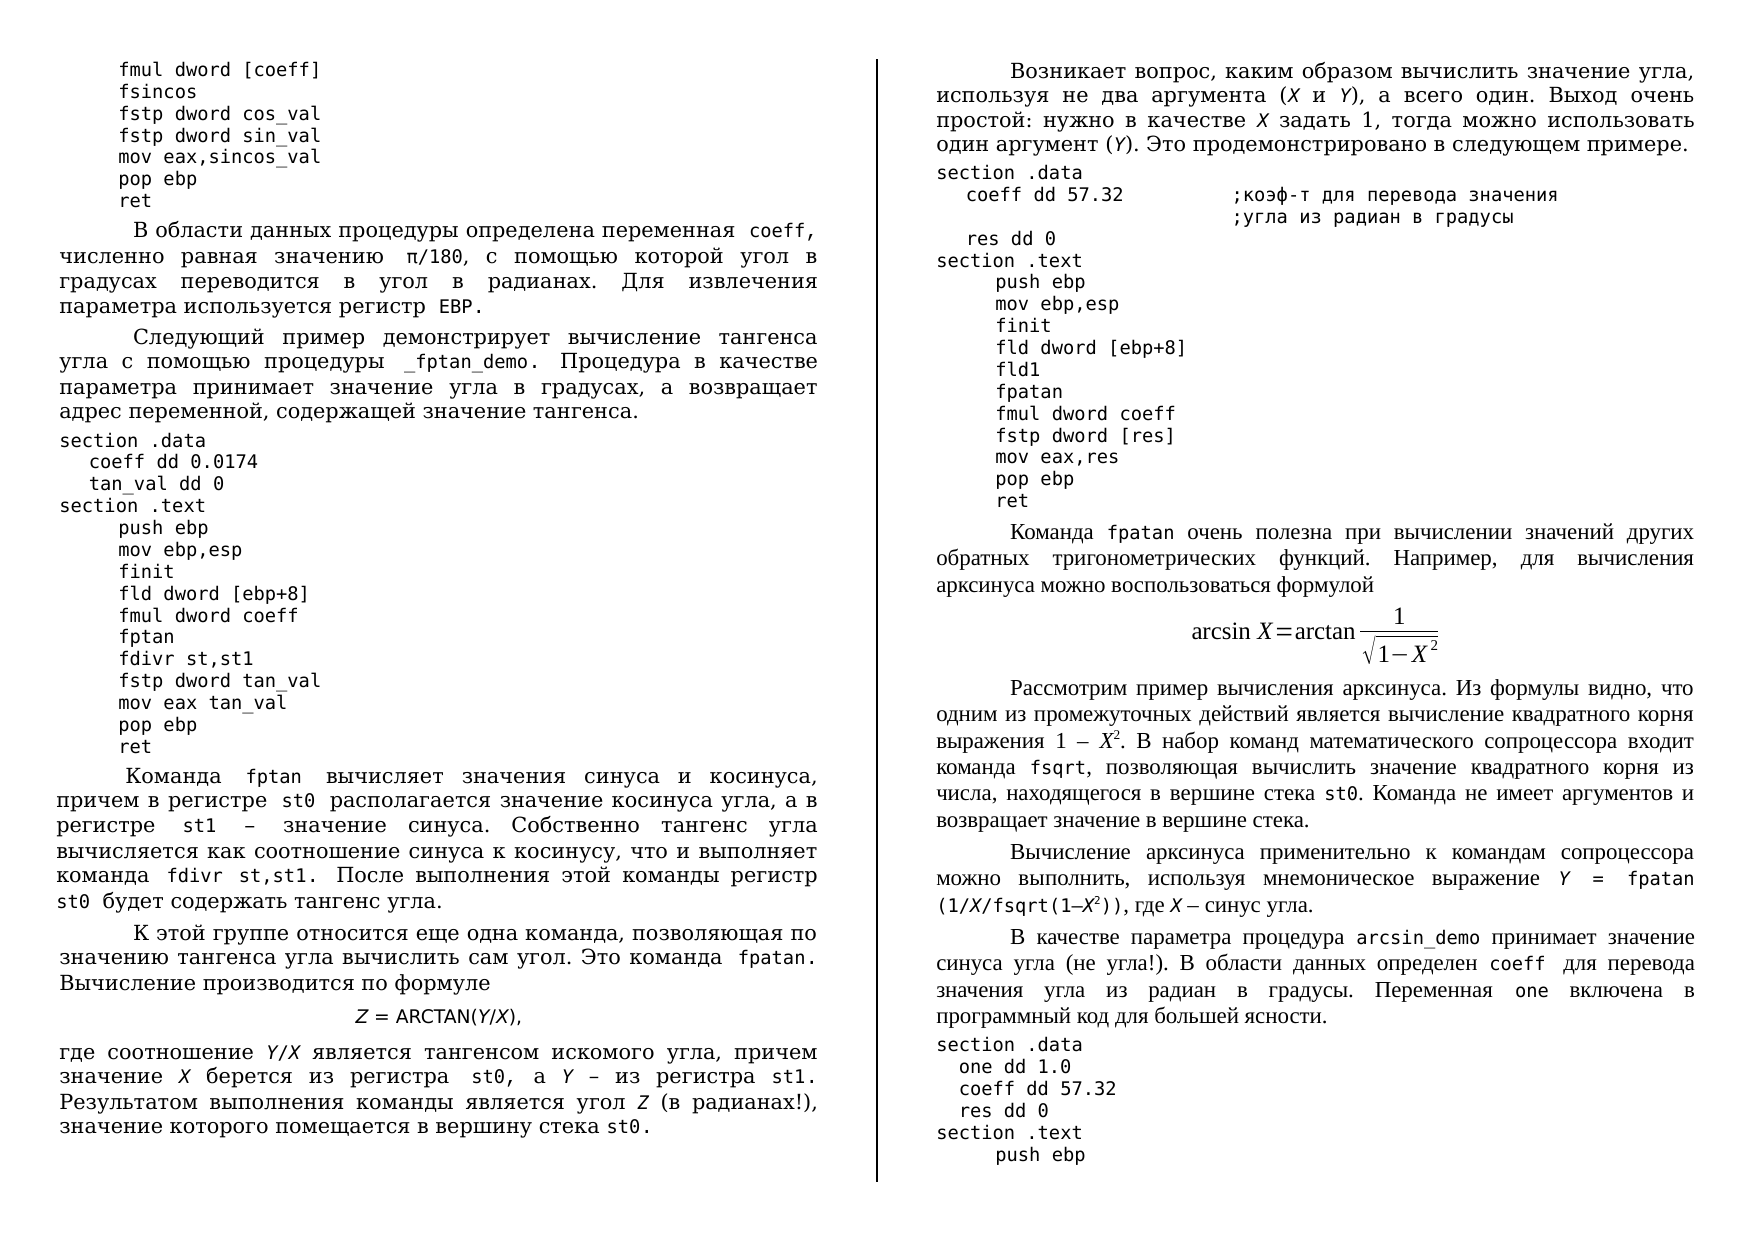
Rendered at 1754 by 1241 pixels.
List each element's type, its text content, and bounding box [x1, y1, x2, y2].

text section .data [936, 162, 1695, 184]
text tan_val dd 0 [59, 473, 818, 495]
text fpatan [936, 381, 1695, 403]
text ret [59, 190, 818, 212]
text где соотношение Y/X является тангенсом искомого угла, причем значение X берется из регистра st0, a Y – из регистра st1. Результатом выполнения ко­манды является угол Z (в радианах!), значение которого помещается в вершину стека st0. [59, 1040, 818, 1140]
text pop ebp [59, 168, 818, 190]
text В области данных процедуры определена переменная coeff, численно равная значению π/180, с помощью которой угол в градусах переводится в угол в радиа­нах. Для извлечения параметра используется регистр ЕВР. [59, 218, 818, 319]
text Рассмотрим пример вычисления арксинуса. Из формулы видно, что одним из промежуточных действий является вычисление квадратного корня выражения 1 – X2. В набор команд математического сопроцессора входит команда fsqrt, по­зволяющая вычислить значение квадратного корня из числа, находящегося в вер­шине стека st0. Команда не имеет аргументов и возвращает значение в вершине стека. [936, 674, 1695, 832]
text fld dword [ebp+8] [936, 337, 1695, 359]
text coeff dd 57.32 [936, 1078, 1695, 1100]
text fmul dword coeff [936, 403, 1695, 424]
text Команда fpatan очень полезна при вычислении значений других обратных три­гонометрических функций. Например, для вычисления арксинуса можно воспользоваться формулой [936, 518, 1695, 597]
text mov eax,sincos_val [59, 147, 818, 168]
text finit [59, 561, 818, 583]
text ;угла из радиан в градусы [936, 206, 1695, 228]
text fsincos [59, 81, 818, 103]
text Возникает вопрос, каким образом вычислить значение угла, используя не два аргумента (X и Y), а всего один. Выход очень простой: нужно в качестве X задать 1, тогда можно использовать один аргумент (Y). Это продемонстрировано в следующем примере. [936, 59, 1695, 156]
text mov ebp,esp [936, 293, 1695, 315]
text section .text [936, 249, 1695, 271]
text section .data [936, 1034, 1695, 1056]
text Z = ARCTAN(Y/X), [59, 1007, 818, 1028]
text section .text [936, 1122, 1695, 1144]
text coeff dd 57.32 ;коэф-т для перевода значения [936, 184, 1695, 206]
text fstp dword [res] [936, 424, 1695, 446]
text push ebp [59, 517, 818, 539]
text fstp dword cos_val [59, 103, 818, 125]
text fmul dword coeff [59, 604, 818, 626]
text Следующий пример демонстрирует вычисление тангенса угла с помо­щью процедуры _fptan_demo. Процедура в качестве параметра принимает значе­ние угла в градусах, а возвращает адрес переменной, содержащей значение тан­генса. [59, 325, 818, 424]
text finit [936, 315, 1695, 337]
text push ebp [936, 271, 1695, 293]
text Вычисление арксинуса применительно к командам сопроцессора можно вы­полнить, используя мнемоническое выражение Y = fpatan (1/X/fsqrt(1–X2)), где X – синус угла. [936, 838, 1695, 917]
text one dd 1.0 [936, 1056, 1695, 1078]
text section .text [59, 495, 818, 517]
text fld1 [936, 359, 1695, 381]
text mov eax,res [936, 446, 1695, 468]
text fptan [59, 626, 818, 648]
text pop ebp [59, 714, 818, 736]
text ret [59, 736, 818, 758]
text coeff dd 0.0174 [59, 451, 818, 473]
text fdivr st,st1 [59, 648, 818, 670]
text fstp dword sin_val [59, 125, 818, 147]
text res dd 0 [936, 1100, 1695, 1122]
text Команда fptan вычисляет значения синуса и косинуса, причем в регистре st0 располага­ется значение косинуса угла, а в регистре st1 – значение синуса. Собственно тангенс угла вычисляется как соотношение синуса к косинусу, что и выполняет команда fdivr st,st1. После выполнения этой команды регистр st0 будет содержать тангенс угла. [56, 764, 818, 915]
text fld dword [ebp+8] [59, 583, 818, 604]
text section .data [59, 429, 818, 451]
text ret [936, 490, 1695, 512]
text res dd 0 [936, 228, 1695, 249]
text К этой группе относится еще одна команда, позволяющая по значению танген­са угла вычислить сам угол. Это команда fpatan. Вычисление производится по формуле [59, 921, 818, 995]
text pop ebp [936, 468, 1695, 490]
text mov ebp,esp [59, 539, 818, 561]
text push ebp [936, 1144, 1695, 1166]
text fstp dword tan_val [59, 670, 818, 692]
text fmul dword [coeff] [59, 59, 818, 81]
text mov eax tan_val [59, 692, 818, 714]
text В качестве параметра процедура arcsin_demo принимает значе­ние синуса угла (не угла!). В области данных определен coeff для перевода значения угла из радиан в градусы. Переменная one включена в программный код для большей ясности. [936, 923, 1695, 1028]
